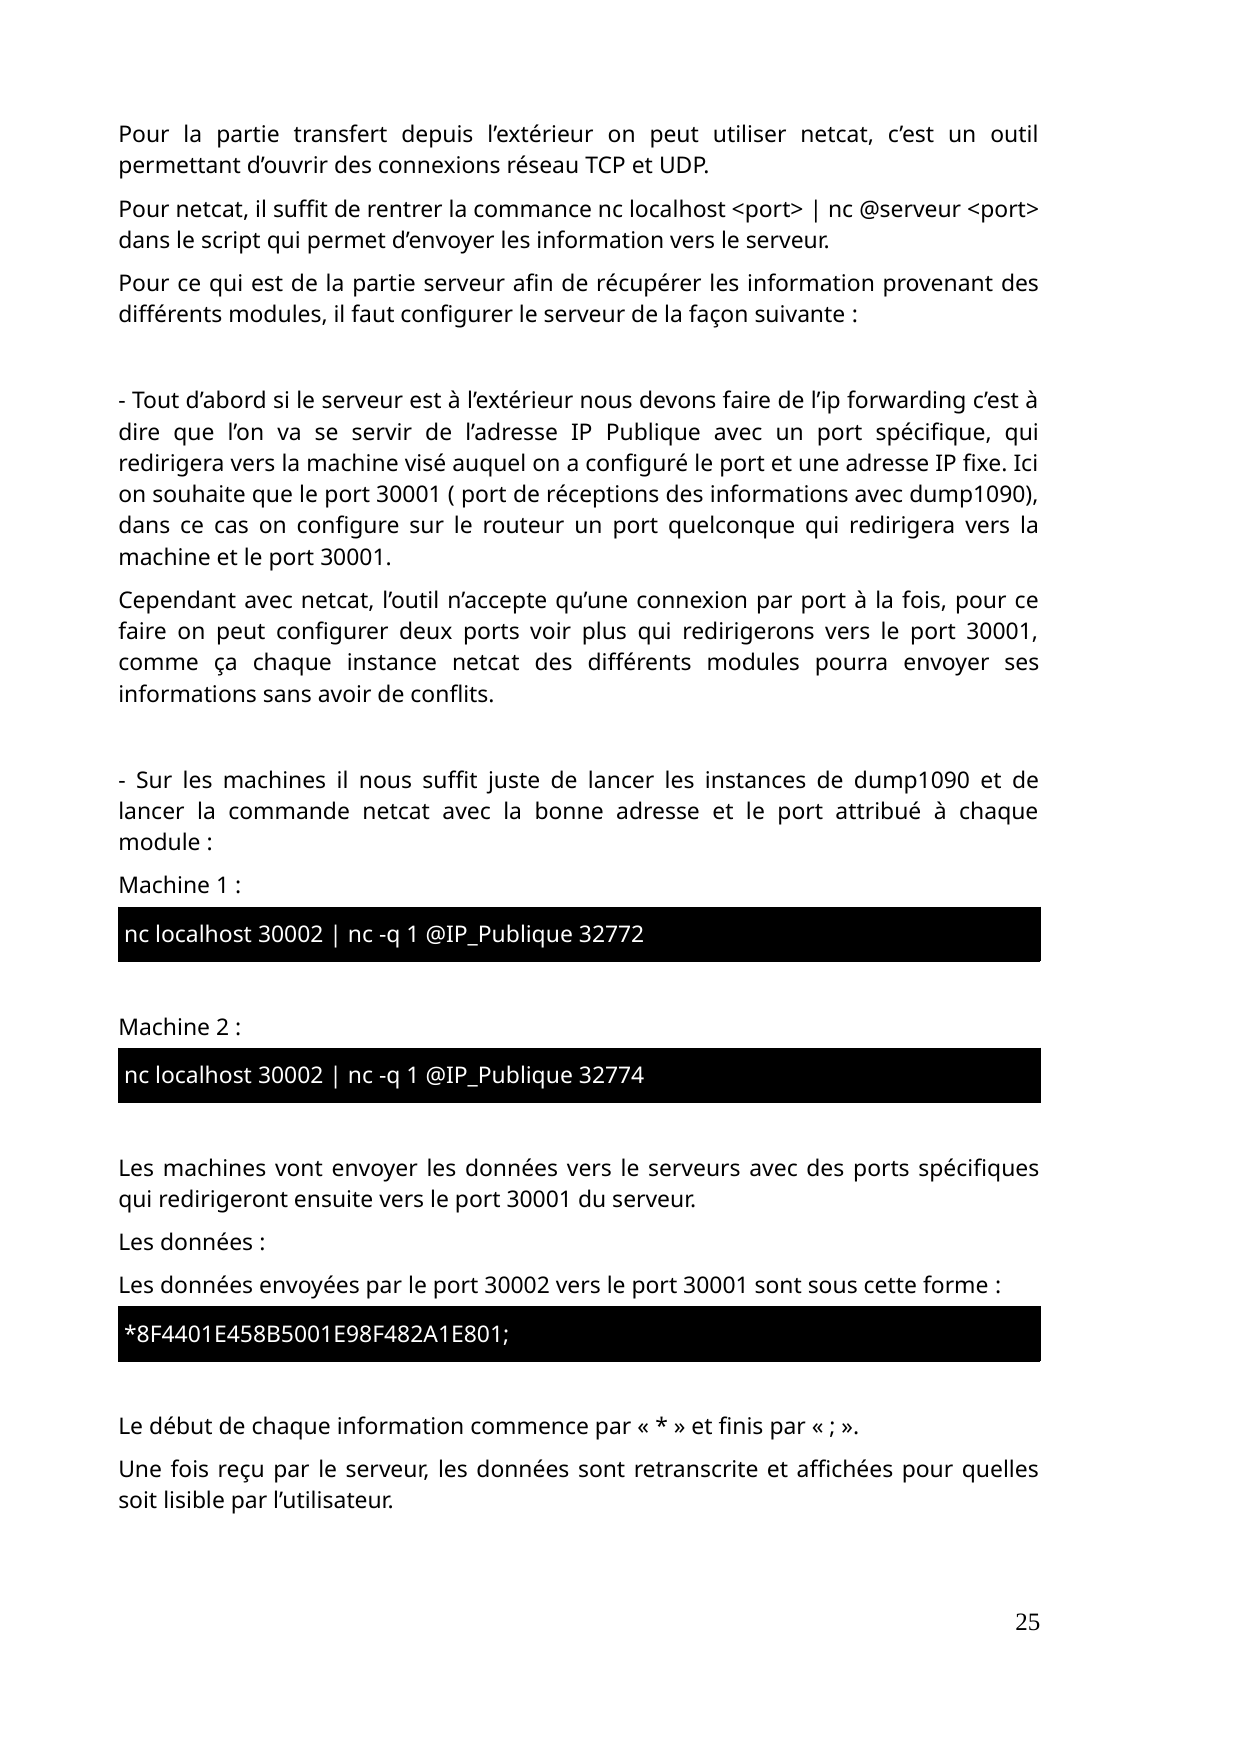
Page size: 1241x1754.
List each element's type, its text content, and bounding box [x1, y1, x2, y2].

text Cependant avec netcat, l’outil n’accepte qu’une connexion par port à la fois, pour ce faire on peut configurer deux ports voir plus qui redirigerons vers le port 30001, comme ça chaque instance netcat des différents modules pourra envoyer ses informations sans avoir de conflits. [118, 584, 1040, 709]
text Le début de chaque information commence par « * » et finis par « ; ». [118, 1410, 1040, 1441]
table_header nc localhost 30002 | nc -q 1 @IP_Publique 32774 [119, 1049, 1040, 1102]
text Les données : [118, 1226, 1040, 1257]
text Machine 2 : [118, 1010, 1040, 1042]
text Pour la partie transfert depuis l’extérieur on peut utiliser netcat, c’est un outil permettant d’ouvrir des connexions réseau TCP et UDP. [118, 118, 1040, 181]
table_header nc localhost 30002 | nc -q 1 @IP_Publique 32772 [119, 908, 1040, 961]
text Les machines vont envoyer les données vers le serveurs avec des ports spécifiques qui redirigeront ensuite vers le port 30001 du serveur. [118, 1151, 1040, 1214]
text - Sur les machines il nous suffit juste de lancer les instances de dump1090 et de lancer la commande netcat avec la bonne adresse et le port attribué à chaque module : [118, 764, 1040, 857]
text Une fois reçu par le serveur, les données sont retranscrite et affichées pour quelles soit lisible par l’utilisateur. [118, 1453, 1040, 1516]
text Pour netcat, il suffit de rentrer la commance nc localhost <port> | nc @serveur <port> dans le script qui permet d’envoyer les information vers le serveur. [118, 192, 1040, 255]
table_header *8F4401E458B5001E98F482A1E801; [119, 1307, 1040, 1361]
text Pour ce qui est de la partie serveur afin de récupérer les information provenant des différents modules, il faut configurer le serveur de la façon suivante : [118, 267, 1040, 329]
text Machine 1 : [118, 869, 1040, 901]
text - Tout d’abord si le serveur est à l’extérieur nous devons faire de l’ip forwarding c’est à dire que l’on va se servir de l’adresse IP Publique avec un port spécifique, qui redirigera vers la machine visé auquel on a configuré le port et une adresse IP fixe. Ici on souhaite que le port 30001 ( port de réceptions des informations avec dump1090), dans ce cas on configure sur le routeur un port quelconque qui redirigera vers la machine et le port 30001. [118, 384, 1040, 572]
text Les données envoyées par le port 30002 vers le port 30001 sont sous cette forme : [118, 1269, 1040, 1300]
